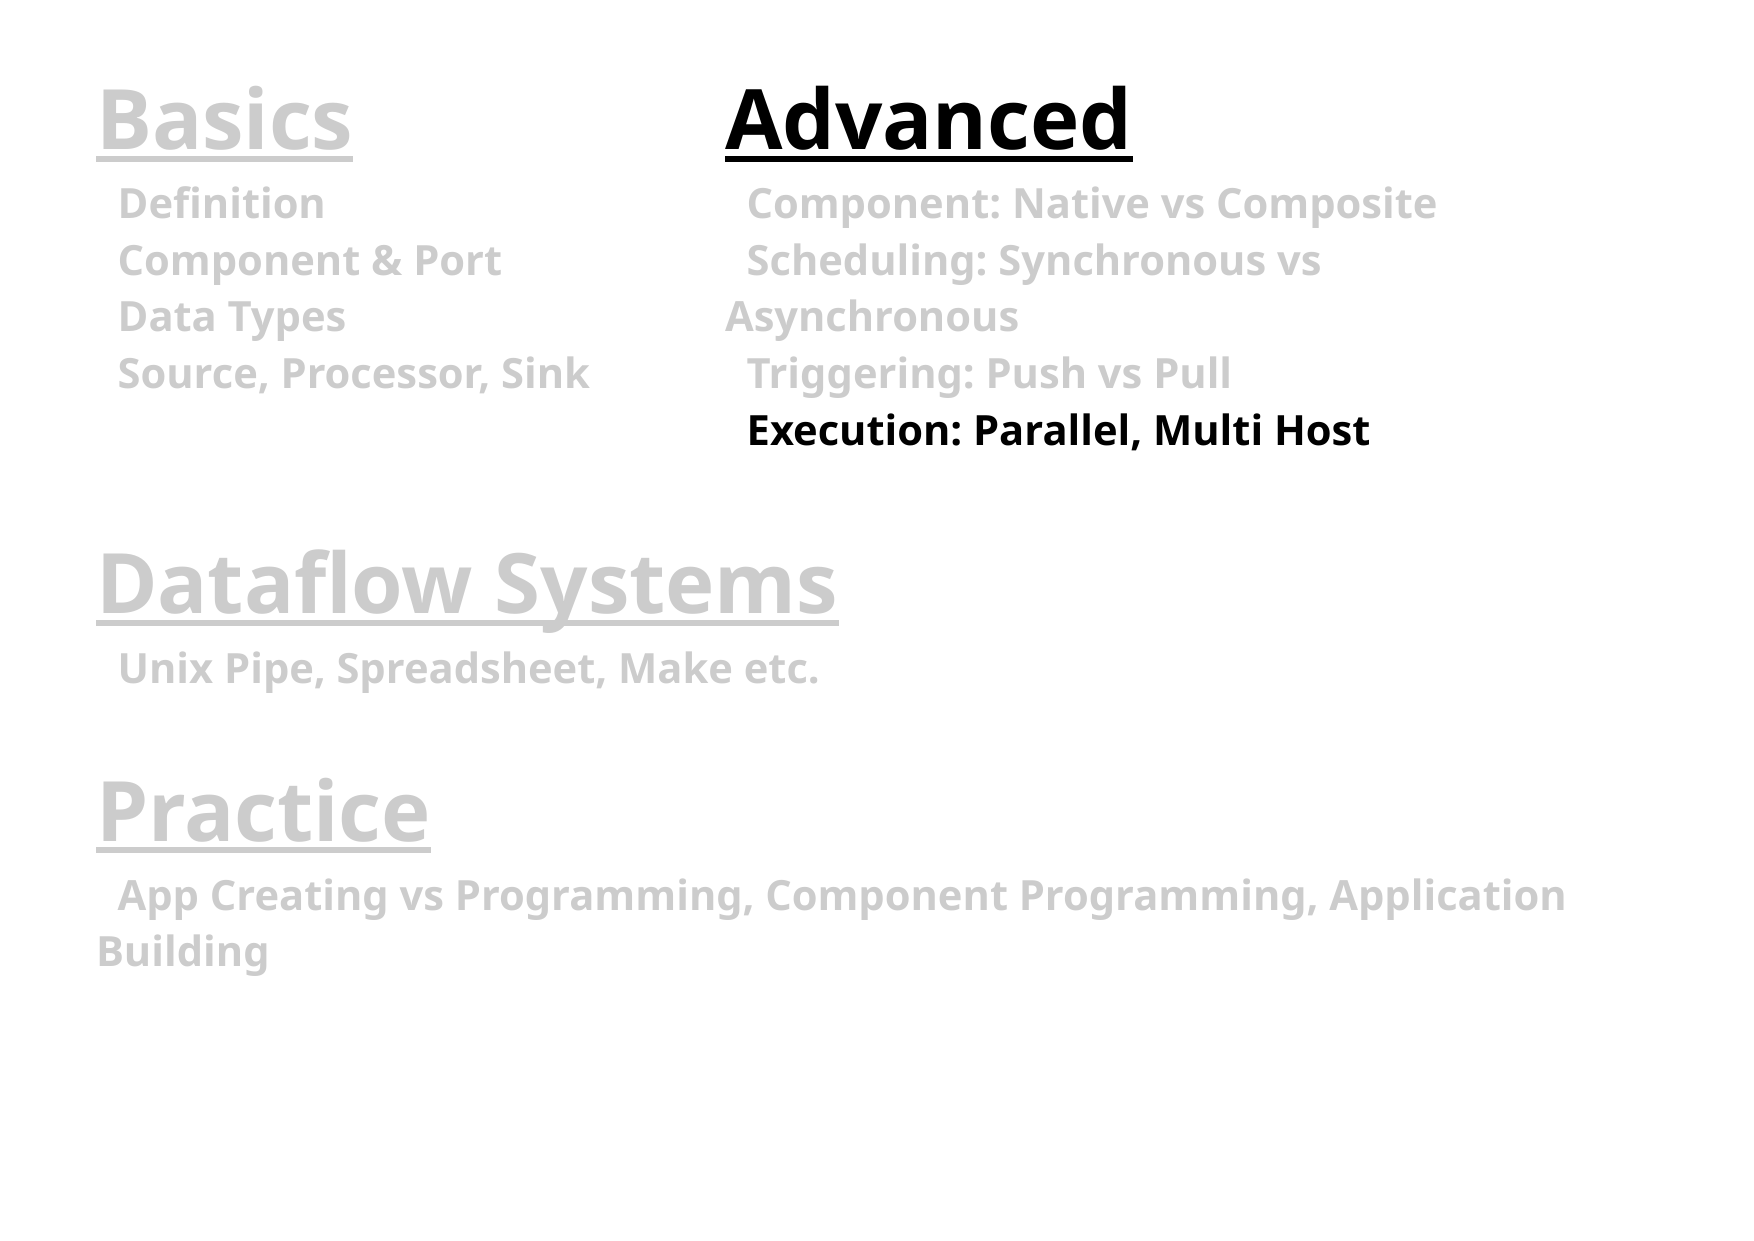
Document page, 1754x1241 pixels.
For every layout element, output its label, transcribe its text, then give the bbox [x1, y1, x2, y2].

table_header Basics [96, 60, 725, 174]
text Dataflow Systems [96, 525, 1699, 638]
text Practice [96, 695, 1699, 866]
table_cell Definition Component & Port Data Types Source, Processor, Sink [96, 174, 725, 468]
text Unix Pipe, Spreadsheet, Make etc. [96, 638, 1699, 695]
text App Creating vs Programming, Component Programming, Application Building [96, 866, 1699, 979]
table_cell Component: Native vs Composite Scheduling: Synchronous vs Asynchronous Triggering: Push vs Pull Execution: Parallel, Multi Host [725, 174, 1613, 468]
table_header Advanced [725, 60, 1613, 174]
